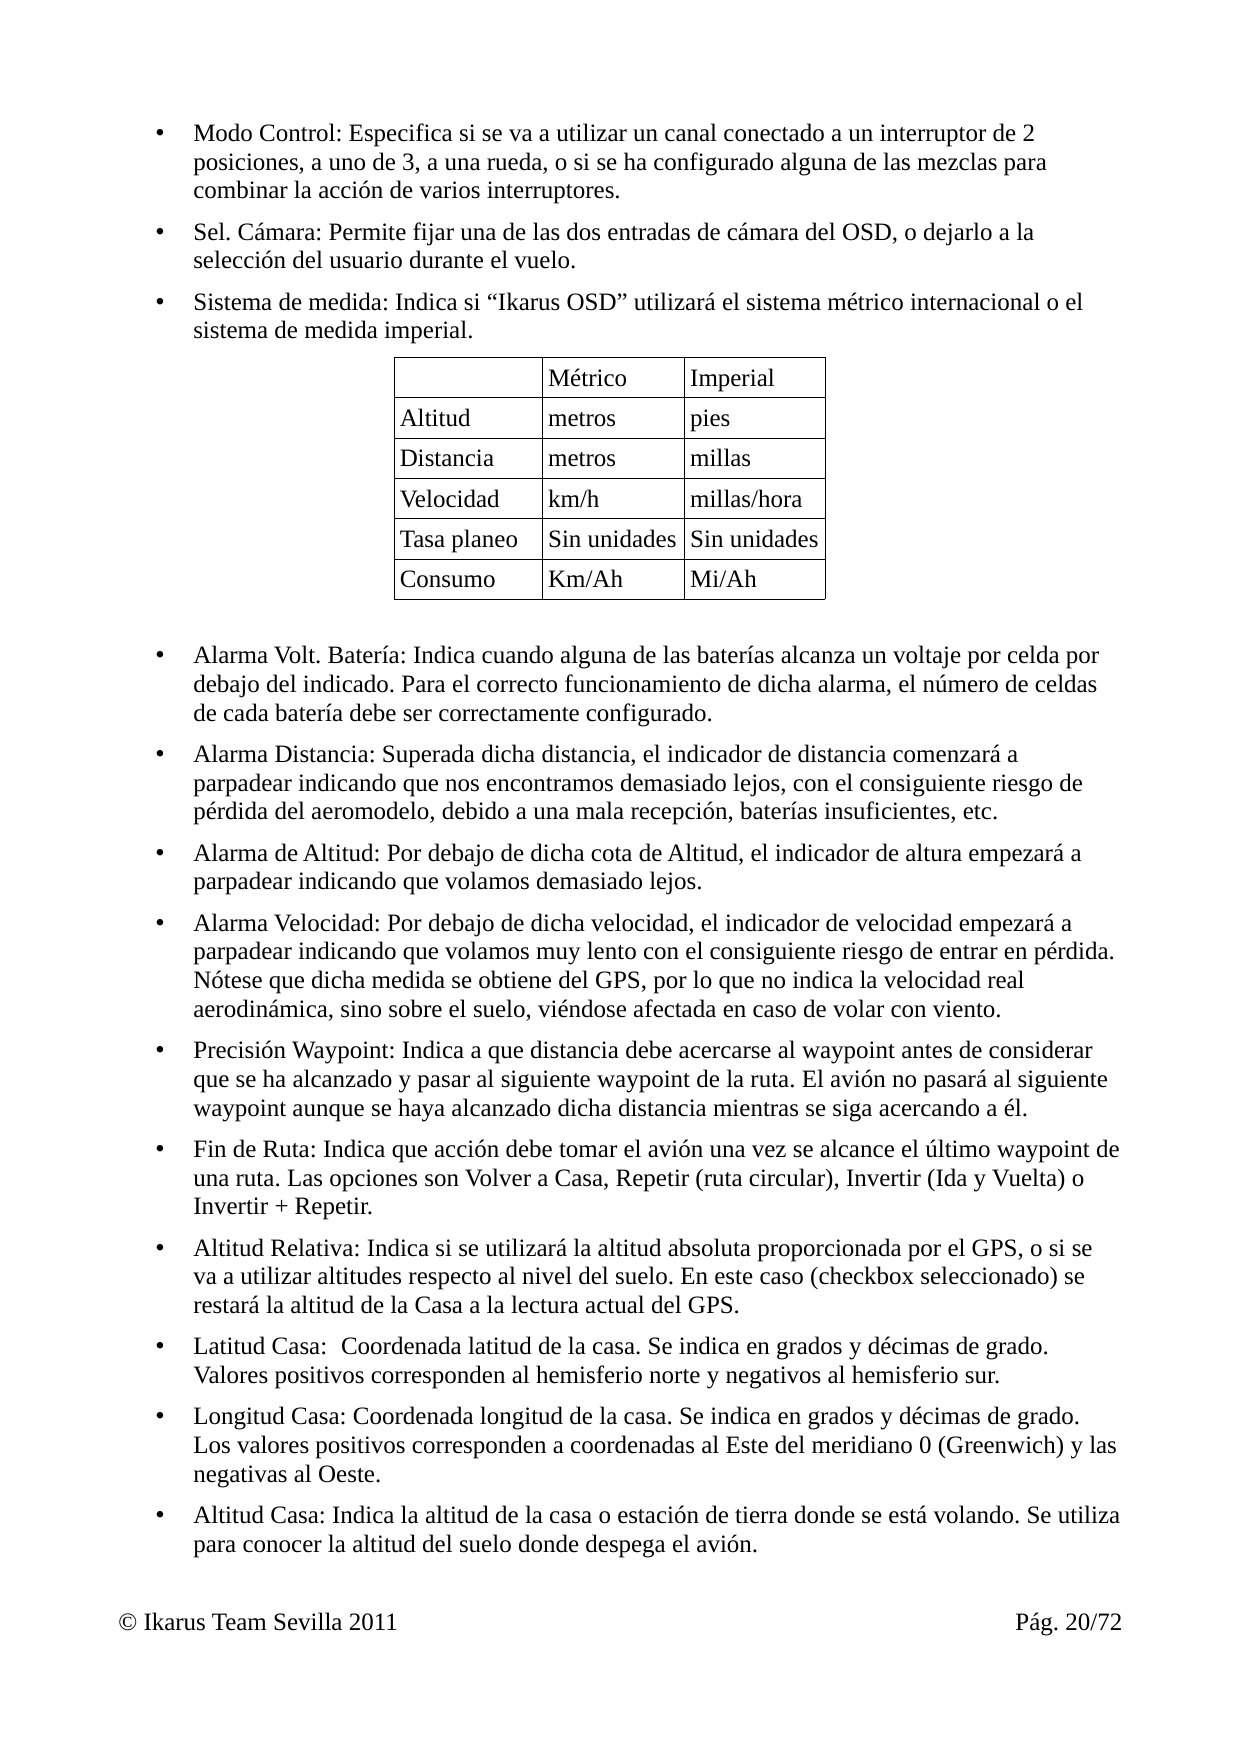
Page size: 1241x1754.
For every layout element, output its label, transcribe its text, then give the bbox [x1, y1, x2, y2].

list Sel. Cámara: Permite fijar una de las dos entradas de cámara del OSD, o dejarlo a la selección del usuario durante el vuelo. [156, 217, 1122, 274]
table_cell Sin unidades [543, 519, 684, 558]
table_cell metros [543, 398, 684, 437]
table_cell km/h [543, 479, 684, 518]
table_cell Tasa planeo [395, 519, 542, 558]
table_header Métrico [543, 358, 684, 397]
list Fin de Ruta: Indica que acción debe tomar el avión una vez se alcance el último waypoint de una ruta. Las opciones son Volver a Casa, Repetir (ruta circular), Invertir (Ida y Vuelta) o Invertir + Repetir. [156, 1134, 1122, 1220]
list Latitud Casa: Coordenada latitud de la casa. Se indica en grados y décimas de grado. Valores positivos corresponden al hemisferio norte y negativos al hemisferio sur. [156, 1331, 1122, 1389]
table_header [395, 358, 542, 397]
list Alarma de Altitud: Por debajo de dicha cota de Altitud, el indicador de altura empezará a parpadear indicando que volamos demasiado lejos. [156, 838, 1122, 895]
list Alarma Volt. Batería: Indica cuando alguna de las baterías alcanza un voltaje por celda por debajo del indicado. Para el correcto funcionamiento de dicha alarma, el número de celdas de cada batería debe ser correctamente configurado. [156, 640, 1122, 726]
list Longitud Casa: Coordenada longitud de la casa. Se indica en grados y décimas de grado. Los valores positivos corresponden a coordenadas al Este del meridiano 0 (Greenwich) y las negativas al Oeste. [156, 1401, 1122, 1488]
list Altitud Relativa: Indica si se utilizará la altitud absoluta proporcionada por el GPS, o si se va a utilizar altitudes respecto al nivel del suelo. En este caso (checkbox seleccionado) se restará la altitud de la Casa a la lectura actual del GPS. [156, 1233, 1122, 1319]
table_cell Altitud [395, 398, 542, 437]
table_cell pies [685, 398, 825, 437]
table_cell Km/Ah [543, 560, 684, 599]
table_cell Sin unidades [685, 519, 825, 558]
list Alarma Velocidad: Por debajo de dicha velocidad, el indicador de velocidad empezará a parpadear indicando que volamos muy lento con el consiguiente riesgo de entrar en pérdida. Nótese que dicha medida se obtiene del GPS, por lo que no indica la velocidad real aerodinámica, sino sobre el suelo, viéndose afectada en caso de volar con viento. [156, 908, 1122, 1023]
table_cell Velocidad [395, 479, 542, 518]
table_cell Distancia [395, 439, 542, 478]
table_cell metros [543, 439, 684, 478]
table_cell millas/hora [685, 479, 825, 518]
list Modo Control: Especifica si se va a utilizar un canal conectado a un interruptor de 2 posiciones, a uno de 3, a una rueda, o si se ha configurado alguna de las mezclas para combinar la acción de varios interruptores. [156, 118, 1122, 204]
list Alarma Distancia: Superada dicha distancia, el indicador de distancia comenzará a parpadear indicando que nos encontramos demasiado lejos, con el consiguiente riesgo de pérdida del aeromodelo, debido a una mala recepción, baterías insuficientes, etc. [156, 739, 1122, 825]
list Precisión Waypoint: Indica a que distancia debe acercarse al waypoint antes de considerar que se ha alcanzado y pasar al siguiente waypoint de la ruta. El avión no pasará al siguiente waypoint aunque se haya alcanzado dicha distancia mientras se siga acercando a él. [156, 1035, 1122, 1121]
list Sistema de medida: Indica si “Ikarus OSD” utilizará el sistema métrico internacional o el sistema de medida imperial. [156, 287, 1122, 344]
list Altitud Casa: Indica la altitud de la casa o estación de tierra donde se está volando. Se utiliza para conocer la altitud del suelo donde despega el avión. [156, 1500, 1122, 1558]
table_cell millas [685, 439, 825, 478]
table_cell Mi/Ah [685, 560, 825, 599]
table_cell Consumo [395, 560, 542, 599]
table_header Imperial [685, 358, 825, 397]
